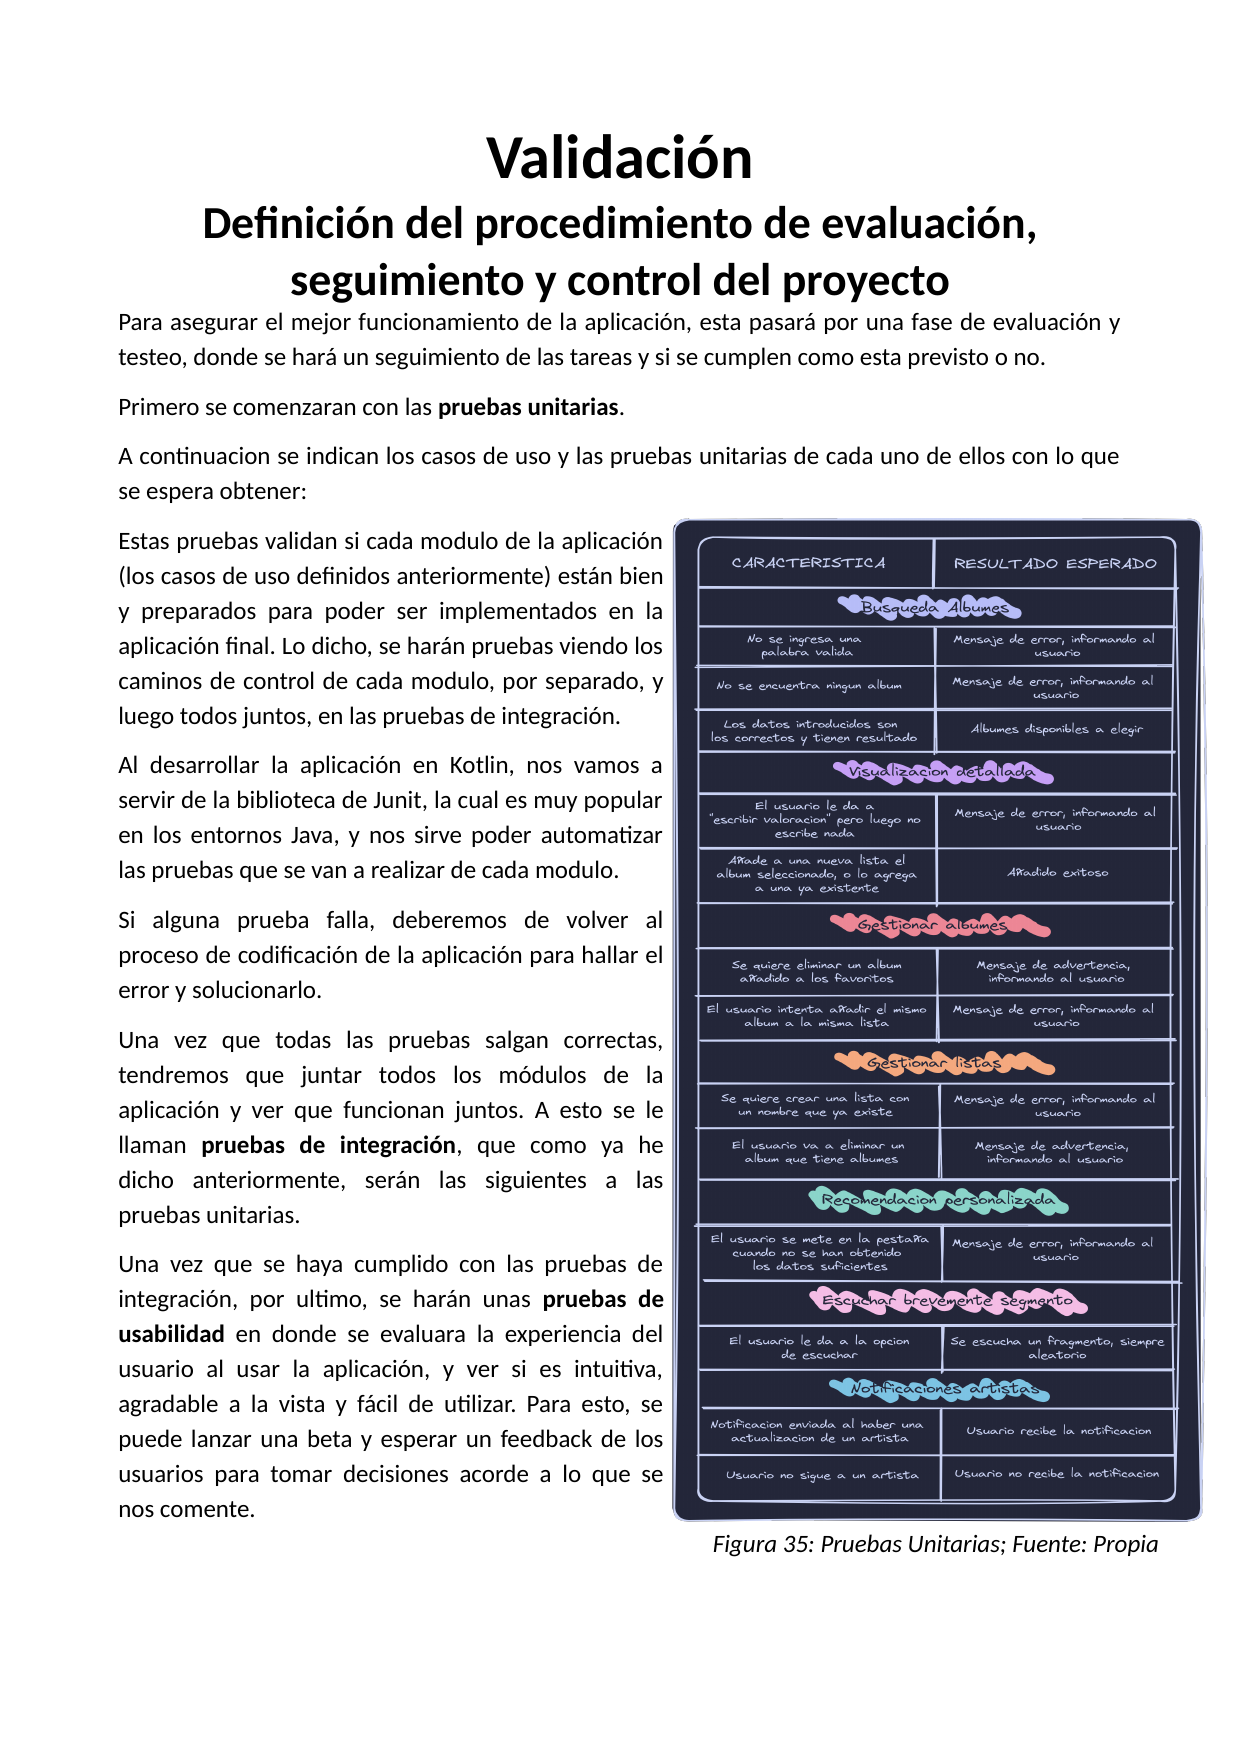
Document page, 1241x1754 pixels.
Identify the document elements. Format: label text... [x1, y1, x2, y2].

text Una vez que todas las pruebas salgan correctas, tendremos que juntar todos los módulos de la aplicación y ver que funcionan juntos. A esto se le llaman pruebas de integración, que como ya he dicho anteriormente, serán las siguientes a las pruebas unitarias. [118, 1024, 664, 1229]
text A continuacion se indican los casos de uso y las pruebas unitarias de cada uno de ellos con lo que se espera obtener: [118, 441, 1210, 511]
text Una vez que se haya cumplido con las pruebas de integración, por ultimo, se harán unas pruebas de usabilidad en donde se evaluara la experiencia del usuario al usar la aplicación, y ver si es intuitiva, agradable a la vista y fácil de utilizar. Para esto, se puede lanzar una beta y esperar un feedback de los usuarios para tomar decisiones acorde a lo que se nos comente. [118, 1248, 664, 1524]
text Estas pruebas validan si cada modulo de la aplicación (los casos de uso definidos anteriormente) están bien y preparados para poder ser implementados en la aplicación final. Lo dicho, se harán pruebas viendo los caminos de control de cada modulo, por separado, y luego todos juntos, en las pruebas de integración. [118, 525, 664, 731]
text Validación [118, 118, 1122, 194]
text Si alguna prueba falla, deberemos de volver al proceso de codificación de la aplicación para hallar el error y solucionarlo. [118, 904, 664, 1005]
text Definición del procedimiento de evaluación, seguimiento y control del proyecto [118, 194, 1122, 306]
text Figura 35: Pruebas Unitarias; Fuente: Propia [664, 1529, 1210, 1559]
picture [664, 511, 1211, 1529]
text Al desarrollar la aplicación en Kotlin, nos vamos a servir de la biblioteca de Junit, la cual es muy popular en los entornos Java, y nos sirve poder automatizar las pruebas que se van a realizar de cada modulo. [118, 750, 664, 885]
text Primero se comenzaran con las pruebas unitarias. [118, 391, 1122, 421]
text Para asegurar el mejor funcionamiento de la aplicación, esta pasará por una fase de evaluación y testeo, donde se hará un seguimiento de las tareas y si se cumplen como esta previsto o no. [118, 306, 1122, 372]
